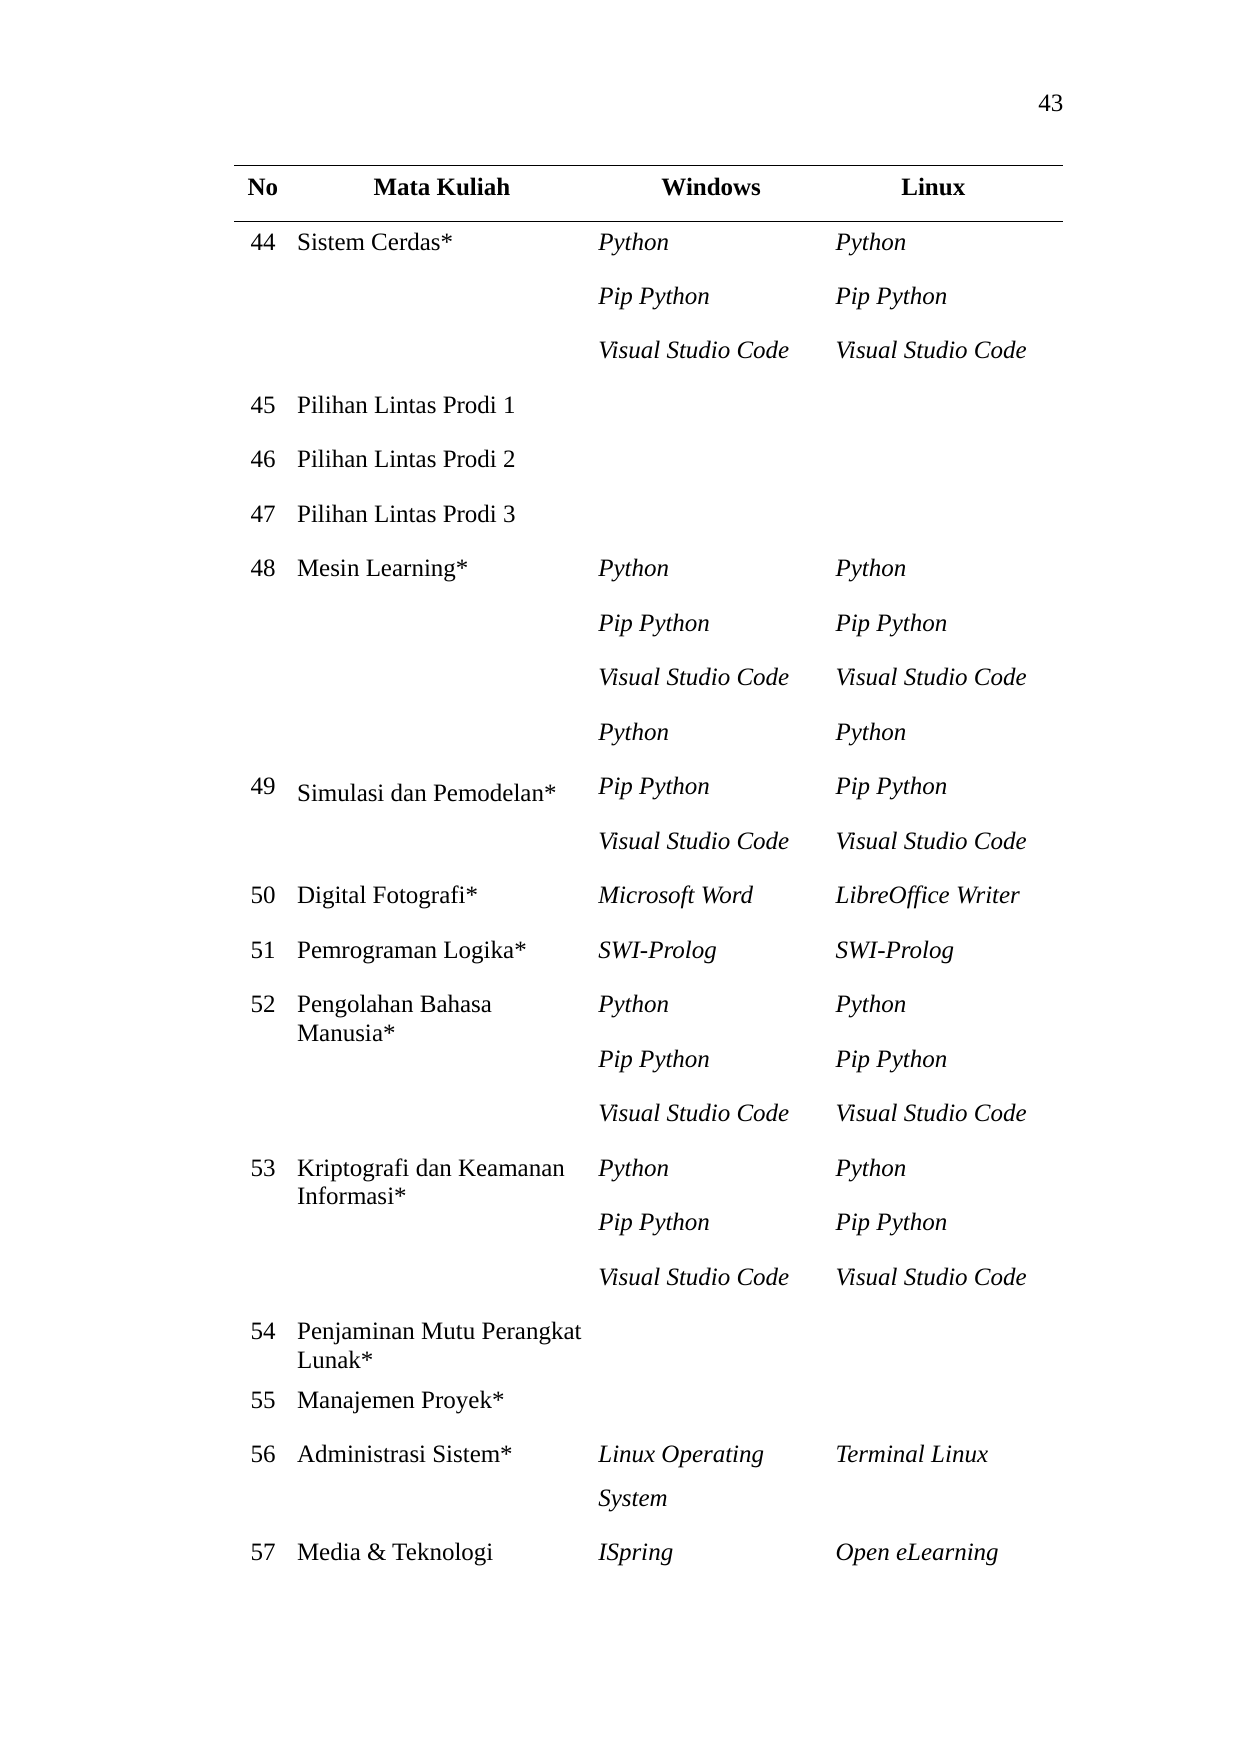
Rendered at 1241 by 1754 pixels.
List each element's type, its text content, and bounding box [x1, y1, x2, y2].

table_header Linux [830, 166, 1063, 221]
table_cell Linux Operating System [592, 1434, 829, 1531]
table_cell LibreOffice Writer [830, 875, 1063, 929]
table_cell 45 [234, 384, 291, 439]
table_cell Terminal Linux [830, 1434, 1063, 1531]
table_cell 48 [234, 548, 291, 711]
table_cell Pip Python [592, 275, 829, 330]
table_cell 46 [234, 439, 291, 493]
table_cell Pilihan Lintas Prodi 1 [291, 384, 592, 439]
table_cell Sistem Cerdas* [291, 222, 592, 384]
table_cell [830, 1310, 1063, 1379]
table_cell [830, 439, 1063, 493]
table_cell [592, 493, 829, 548]
table_cell [592, 1310, 829, 1379]
table_cell 57 [234, 1531, 291, 1572]
table_cell Pilihan Lintas Prodi 2 [291, 439, 592, 493]
table_cell Pip Python [830, 1201, 1063, 1256]
table_cell Python [830, 1147, 1063, 1201]
table_cell Python [592, 222, 829, 275]
table_header Mata Kuliah [291, 166, 592, 221]
table_cell Visual Studio Code [830, 820, 1063, 874]
table_cell 56 [234, 1434, 291, 1531]
table_cell Pip Python [830, 1038, 1063, 1092]
table_cell [592, 384, 829, 439]
table_cell Pip Python [830, 275, 1063, 330]
table_cell Visual Studio Code [592, 1093, 829, 1147]
table_cell Python [830, 711, 1063, 766]
table_cell Python [592, 984, 829, 1038]
table_cell Visual Studio Code [830, 657, 1063, 711]
table_cell [830, 1379, 1063, 1434]
table_header Windows [592, 166, 829, 221]
table_cell Python [592, 1147, 829, 1201]
table_header No [234, 166, 291, 221]
table_cell Pip Python [592, 602, 829, 657]
table_cell Open eLearning [830, 1531, 1063, 1572]
table_cell Visual Studio Code [592, 330, 829, 384]
table_cell 47 [234, 493, 291, 548]
table_cell Kriptografi dan Keamanan Informasi* [291, 1147, 592, 1310]
table_cell Visual Studio Code [592, 657, 829, 711]
table_cell 44 [234, 222, 291, 384]
table_cell Python [592, 548, 829, 602]
table_cell Mesin Learning* [291, 548, 592, 711]
table_cell Pemrograman Logika* [291, 929, 592, 983]
table_cell Python [830, 548, 1063, 602]
table_cell Penjaminan Mutu Perangkat Lunak* [291, 1310, 592, 1379]
table_cell SWI-Prolog [830, 929, 1063, 983]
table_cell 50 [234, 875, 291, 929]
table_cell Digital Fotografi* [291, 875, 592, 929]
table_cell Pip Python [592, 1201, 829, 1256]
table_cell 52 [234, 984, 291, 1147]
table_cell Pilihan Lintas Prodi 3 [291, 493, 592, 548]
table_cell Visual Studio Code [830, 1256, 1063, 1310]
table_cell [830, 493, 1063, 548]
table_cell 54 [234, 1310, 291, 1379]
table_cell 55 [234, 1379, 291, 1434]
table_cell Manajemen Proyek* [291, 1379, 592, 1434]
table_cell Pip Python [592, 766, 829, 820]
table_cell 53 [234, 1147, 291, 1310]
table_cell Python [830, 984, 1063, 1038]
table_cell Media & Teknologi [291, 1531, 592, 1572]
table_cell [592, 1379, 829, 1434]
table_cell Visual Studio Code [830, 330, 1063, 384]
table_cell Simulasi dan Pemodelan* [291, 711, 592, 874]
table_cell SWI-Prolog [592, 929, 829, 983]
table_cell 51 [234, 929, 291, 983]
table_cell Python [830, 222, 1063, 275]
table_cell Pip Python [592, 1038, 829, 1092]
table_cell Pengolahan Bahasa Manusia* [291, 984, 592, 1147]
table_cell Microsoft Word [592, 875, 829, 929]
table_cell Visual Studio Code [830, 1093, 1063, 1147]
table_cell Python [592, 711, 829, 766]
table_cell Pip Python [830, 602, 1063, 657]
table_cell 49 [234, 711, 291, 874]
table_cell Pip Python [830, 766, 1063, 820]
table_cell Visual Studio Code [592, 820, 829, 874]
table_cell [830, 384, 1063, 439]
table_cell Visual Studio Code [592, 1256, 829, 1310]
table_cell [592, 439, 829, 493]
table_cell Administrasi Sistem* [291, 1434, 592, 1531]
table_cell ISpring [592, 1531, 829, 1572]
